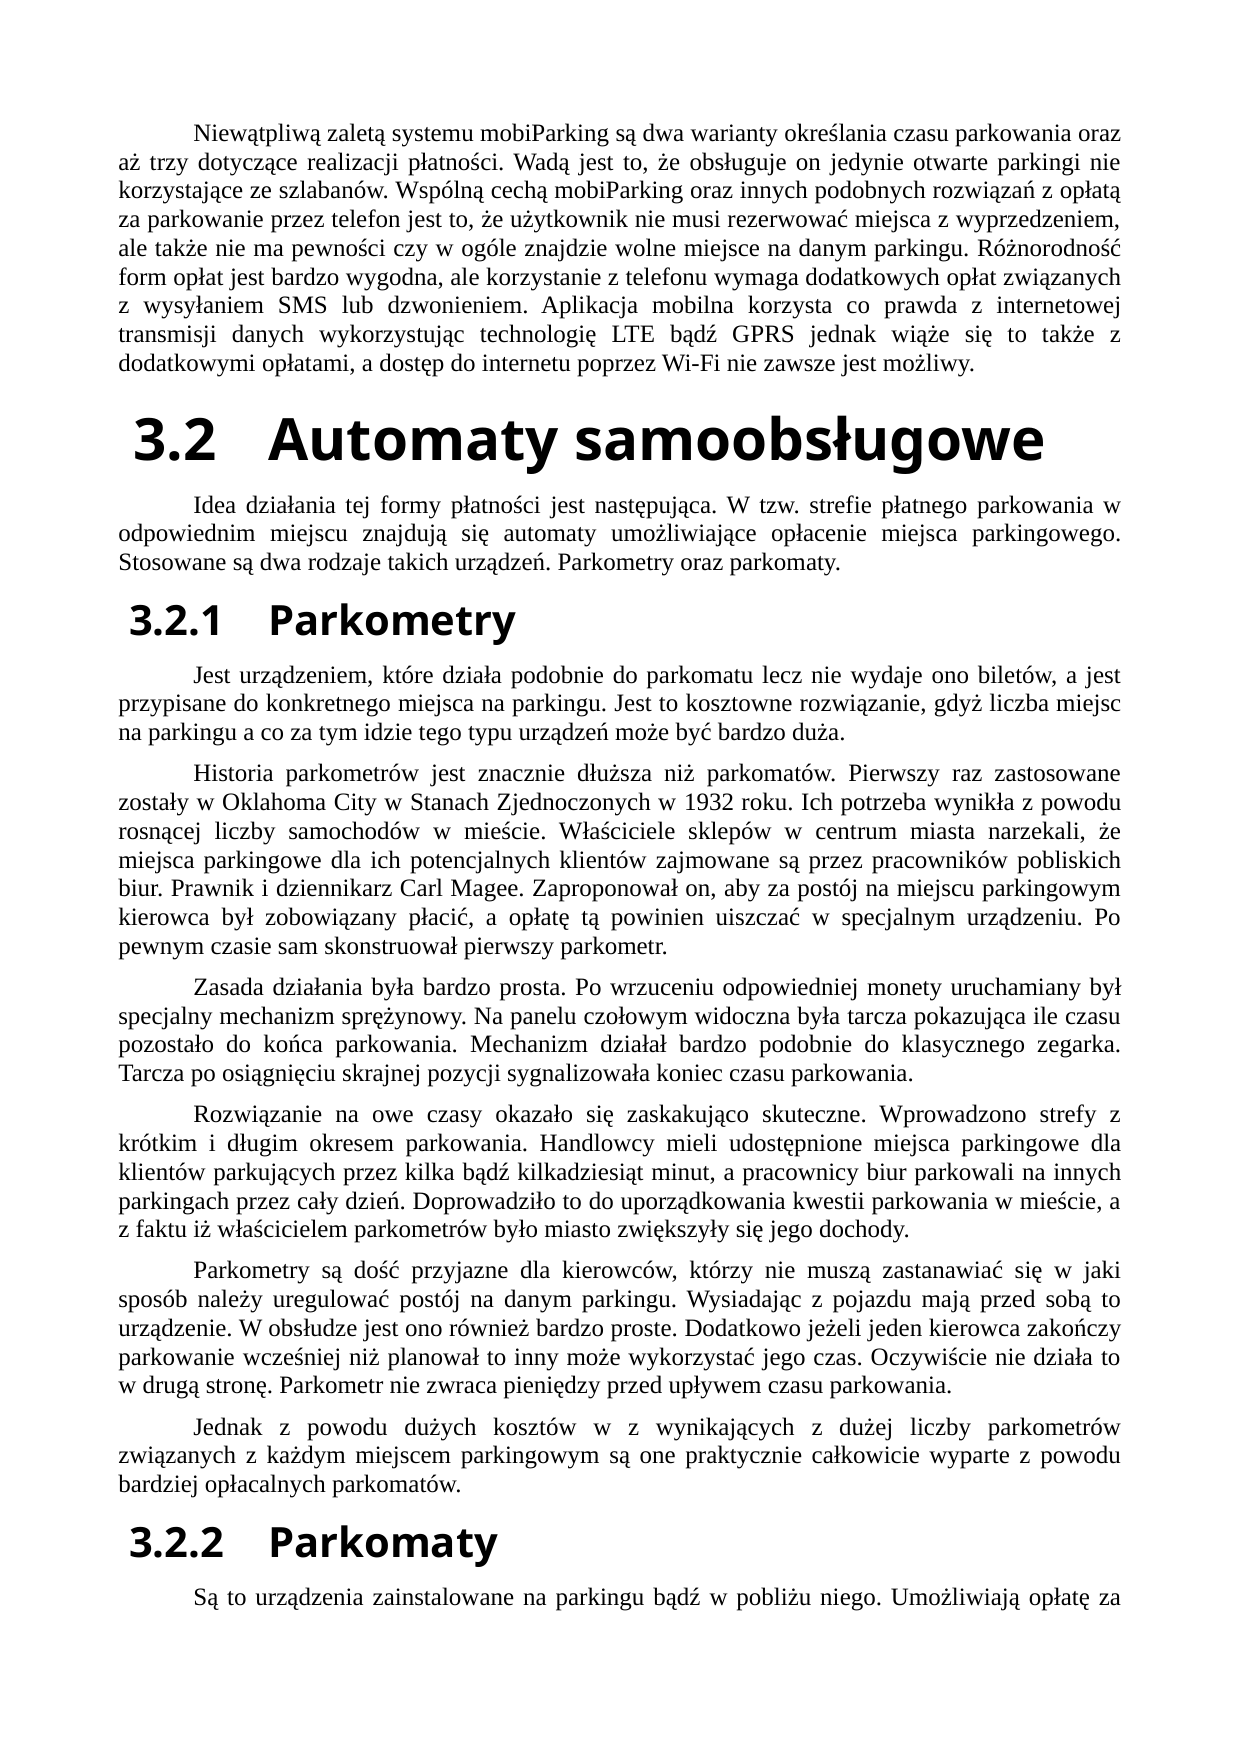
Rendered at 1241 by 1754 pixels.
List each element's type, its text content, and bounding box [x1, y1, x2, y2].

subtitle Parkometry [118, 591, 1122, 647]
subtitle Parkomaty [118, 1513, 1122, 1569]
text Są to urządzenia zainstalowane na parkingu bądź w pobliżu niego. Umożliwiają opłatę za [118, 1582, 1122, 1611]
text Jednak z powodu dużych kosztów w z wynikających z dużej liczby parkometrów związanych z każdym miejscem parkingowym są one praktycznie całkowicie wyparte z powodu bardziej opłacalnych parkomatów. [118, 1412, 1122, 1498]
text Niewątpliwą zaletą systemu mobiParking są dwa warianty określania czasu parkowania oraz aż trzy dotyczące realizacji płatności. Wadą jest to, że obsługuje on jedynie otwarte parkingi nie korzystające ze szlabanów. Wspólną cechą mobiParking oraz innych podobnych rozwiązań z opłatą za parkowanie przez telefon jest to, że użytkownik nie musi rezerwować miejsca z wyprzedzeniem, ale także nie ma pewności czy w ogóle znajdzie wolne miejsce na danym parkingu. Różnorodność form opłat jest bardzo wygodna, ale korzystanie z telefonu wymaga dodatkowych opłat związanych z wysyłaniem SMS lub dzwonieniem. Aplikacja mobilna korzysta co prawda z internetowej transmisji danych wykorzystując technologię LTE bądź GPRS jednak wiąże się to także z dodatkowymi opłatami, a dostęp do internetu poprzez Wi-Fi nie zawsze jest możliwy. [118, 118, 1122, 377]
subtitle Automaty samoobsługowe [118, 398, 1122, 477]
text Jest urządzeniem, które działa podobnie do parkomatu lecz nie wydaje ono biletów, a jest przypisane do konkretnego miejsca na parkingu. Jest to kosztowne rozwiązanie, gdyż liczba miejsc na parkingu a co za tym idzie tego typu urządzeń może być bardzo duża. [118, 660, 1122, 746]
text Historia parkometrów jest znacznie dłuższa niż parkomatów. Pierwszy raz zastosowane zostały w Oklahoma City w Stanach Zjednoczonych w 1932 roku. Ich potrzeba wynikła z powodu rosnącej liczby samochodów w mieście. Właściciele sklepów w centrum miasta narzekali, że miejsca parkingowe dla ich potencjalnych klientów zajmowane są przez pracowników pobliskich biur. Prawnik i dziennikarz Carl Magee. Zaproponował on, aby za postój na miejscu parkingowym kierowca był zobowiązany płacić, a opłatę tą powinien uiszczać w specjalnym urządzeniu. Po pewnym czasie sam skonstruował pierwszy parkometr. [118, 758, 1122, 960]
text Rozwiązanie na owe czasy okazało się zaskakująco skuteczne. Wprowadzono strefy z krótkim i długim okresem parkowania. Handlowcy mieli udostępnione miejsca parkingowe dla klientów parkujących przez kilka bądź kilkadziesiąt minut, a pracownicy biur parkowali na innych parkingach przez cały dzień. Doprowadziło to do uporządkowania kwestii parkowania w mieście, a z faktu iż właścicielem parkometrów było miasto zwiększyły się jego dochody. [118, 1099, 1122, 1243]
text Parkometry są dość przyjazne dla kierowców, którzy nie muszą zastanawiać się w jaki sposób należy uregulować postój na danym parkingu. Wysiadając z pojazdu mają przed sobą to urządzenie. W obsłudze jest ono również bardzo proste. Dodatkowo jeżeli jeden kierowca zakończy parkowanie wcześniej niż planował to inny może wykorzystać jego czas. Oczywiście nie działa to w drugą stronę. Parkometr nie zwraca pieniędzy przed upływem czasu parkowania. [118, 1256, 1122, 1399]
text Zasada działania była bardzo prosta. Po wrzuceniu odpowiedniej monety uruchamiany był specjalny mechanizm sprężynowy. Na panelu czołowym widoczna była tarcza pokazująca ile czasu pozostało do końca parkowania. Mechanizm działał bardzo podobnie do klasycznego zegarka. Tarcza po osiągnięciu skrajnej pozycji sygnalizowała koniec czasu parkowania. [118, 972, 1122, 1087]
text Idea działania tej formy płatności jest następująca. W tzw. strefie płatnego parkowania w odpowiednim miejscu znajdują się automaty umożliwiające opłacenie miejsca parkingowego. Stosowane są dwa rodzaje takich urządzeń. Parkometry oraz parkomaty. [118, 490, 1122, 576]
